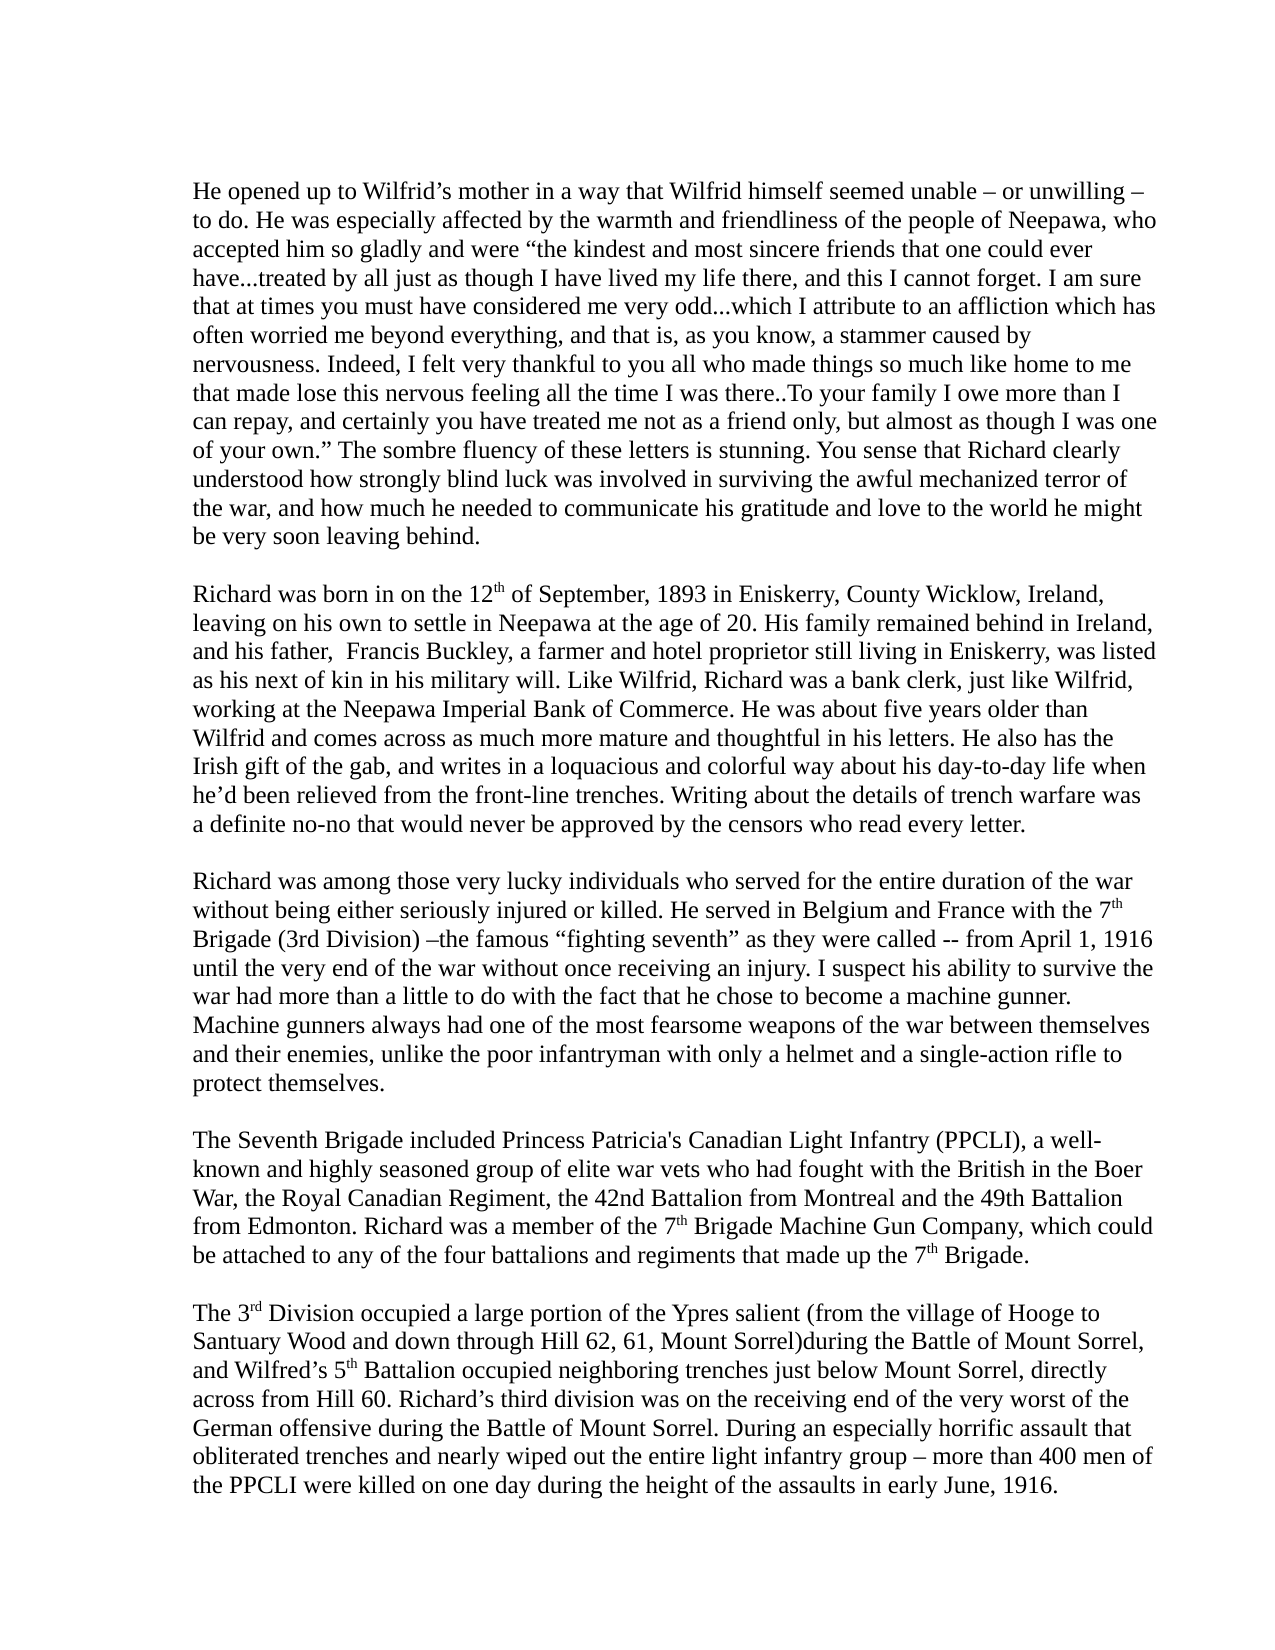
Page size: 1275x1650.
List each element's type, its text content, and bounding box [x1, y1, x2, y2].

text He opened up to Wilfrid’s mother in a way that Wilfrid himself seemed unable – or unwilling – to do. He was especially affected by the warmth and friendliness of the people of Neepawa, who accepted him so gladly and were “the kindest and most sincere friends that one could ever have...treated by all just as though I have lived my life there, and this I cannot forget. I am sure that at times you must have considered me very odd...which I attribute to an affliction which has often worried me beyond everything, and that is, as you know, a stammer caused by nervousness. Indeed, I felt very thankful to you all who made things so much like home to me that made lose this nervous feeling all the time I was there..To your family I owe more than I can repay, and certainly you have treated me not as a friend only, but almost as though I was one of your own.” The sombre fluency of these letters is stunning. You sense that Richard clearly understood how strongly blind luck was involved in surviving the awful mechanized terror of the war, and how much he needed to communicate his gratitude and love to the world he might be very soon leaving behind. [192, 176, 1158, 550]
text The 3rd Division occupied a large portion of the Ypres salient (from the village of Hooge to Santuary Wood and down through Hill 62, 61, Mount Sorrel)during the Battle of Mount Sorrel, and Wilfred’s 5th Battalion occupied neighboring trenches just below Mount Sorrel, directly across from Hill 60. Richard’s third division was on the receiving end of the very worst of the German offensive during the Battle of Mount Sorrel. During an especially horrific assault that obliterated trenches and nearly wiped out the entire light infantry group – more than 400 men of the PPCLI were killed on one day during the height of the assaults in early June, 1916. [192, 1298, 1158, 1499]
text Richard was among those very lucky individuals who served for the entire duration of the war without being either seriously injured or killed. He served in Belgium and France with the 7th Brigade (3rd Division) –the famous “fighting seventh” as they were called -- from April 1, 1916 until the very end of the war without once receiving an injury. I suspect his ability to survive the war had more than a little to do with the fact that he chose to become a machine gunner. Machine gunners always had one of the most fearsome weapons of the war between themselves and their enemies, unlike the poor infantryman with only a helmet and a single-action rifle to protect themselves. [192, 866, 1158, 1096]
text The Seventh Brigade included Princess Patricia's Canadian Light Infantry (PPCLI), a well-known and highly seasoned group of elite war vets who had fought with the British in the Boer War, the Royal Canadian Regiment, the 42nd Battalion from Montreal and the 49th Battalion from Edmonton. Richard was a member of the 7th Brigade Machine Gun Company, which could be attached to any of the four battalions and regiments that made up the 7th Brigade. [192, 1125, 1158, 1269]
text Richard was born in on the 12th of September, 1893 in Eniskerry, County Wicklow, Ireland, leaving on his own to settle in Neepawa at the age of 20. His family remained behind in Ireland, and his father, Francis Buckley, a farmer and hotel proprietor still living in Eniskerry, was listed as his next of kin in his military will. Like Wilfrid, Richard was a bank clerk, just like Wilfrid, working at the Neepawa Imperial Bank of Commerce. He was about five years older than Wilfrid and comes across as much more mature and thoughtful in his letters. He also has the Irish gift of the gab, and writes in a loquacious and colorful way about his day-to-day life when he’d been relieved from the front-line trenches. Writing about the details of trench warfare was a definite no-no that would never be approved by the censors who read every letter. [192, 579, 1158, 838]
